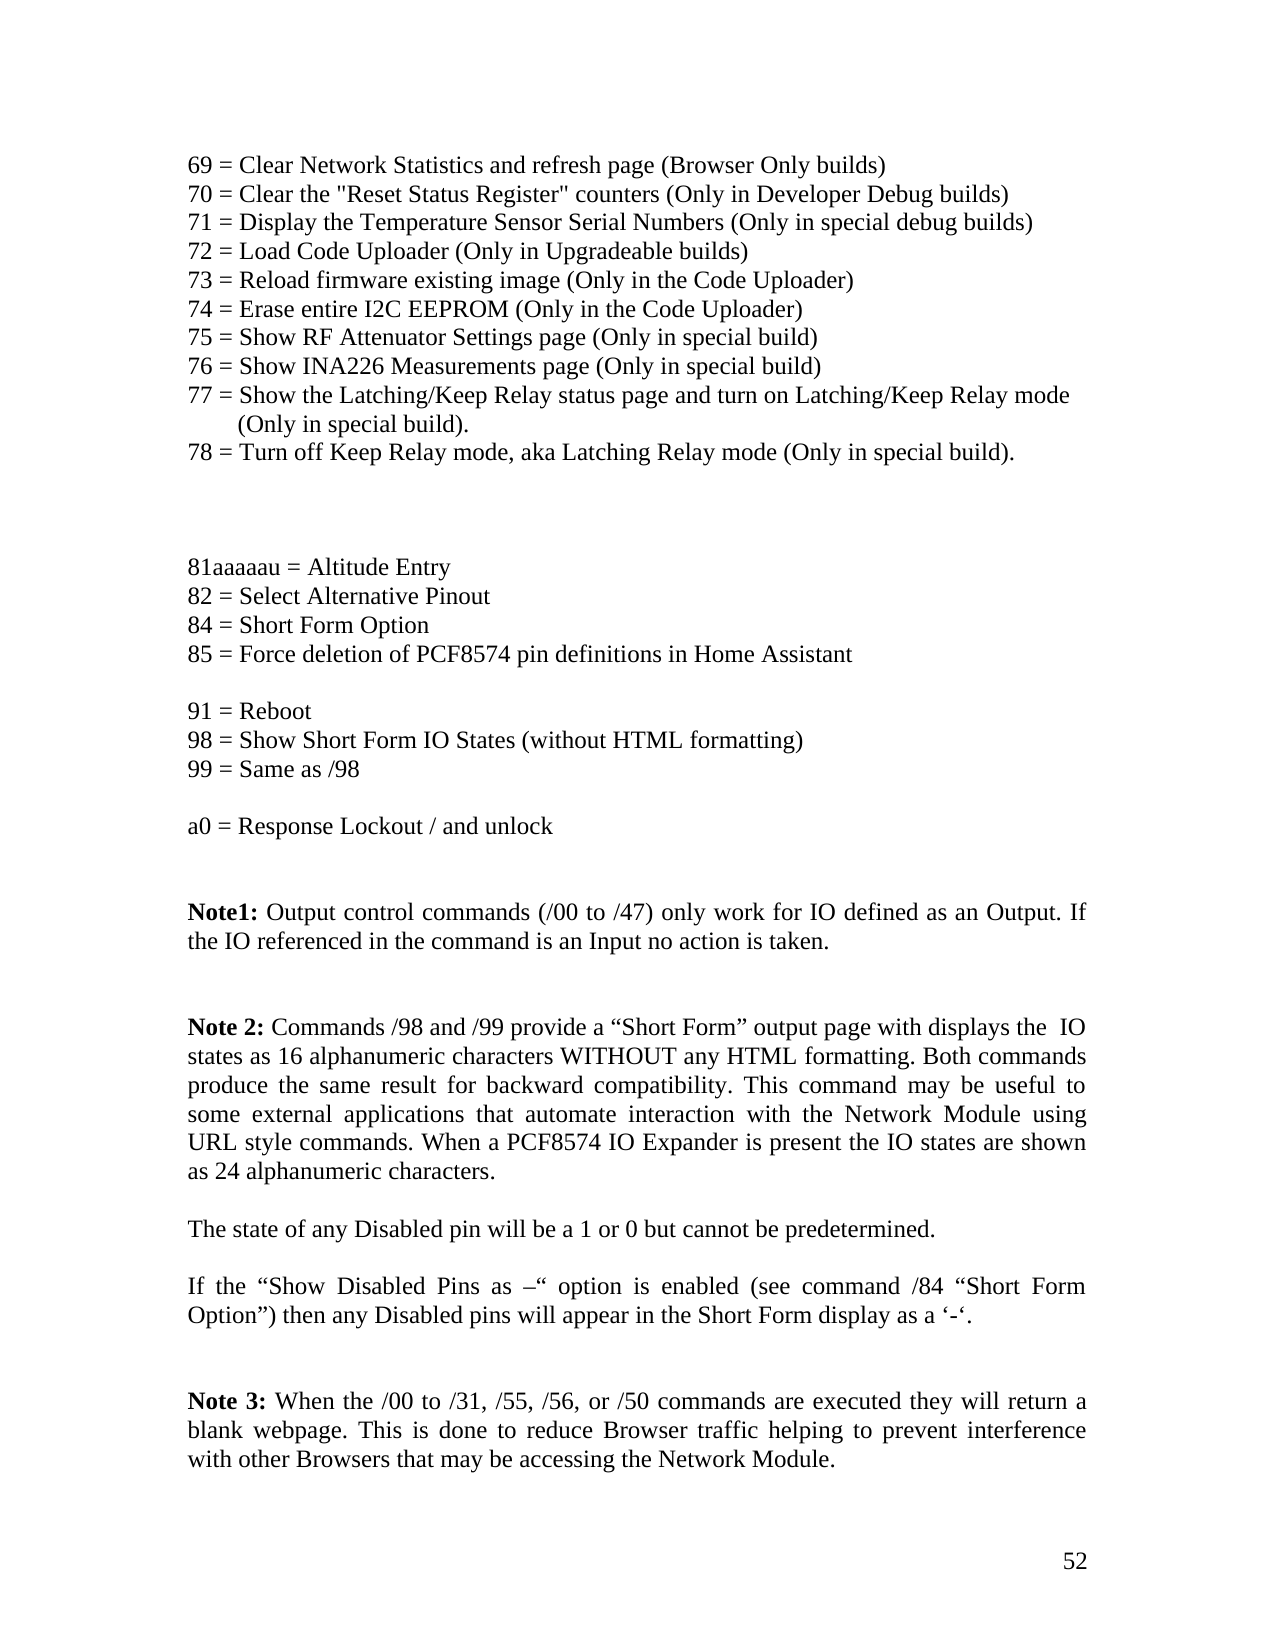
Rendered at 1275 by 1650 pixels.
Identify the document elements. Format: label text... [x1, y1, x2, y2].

text Note 2: Commands /98 and /99 provide a “Short Form” output page with displays the IO states as 16 alphanumeric characters WITHOUT any HTML formatting. Both commands produce the same result for backward compatibility. This command may be useful to some external applications that automate interaction with the Network Module using URL style commands. When a PCF8574 IO Expander is present the IO states are shown as 24 alphanumeric characters. [187, 1012, 1087, 1185]
text a0 = Response Lockout / and unlock [187, 811, 1087, 840]
text 69 = Clear Network Statistics and refresh page (Browser Only builds) [187, 150, 1087, 179]
text 76 = Show INA226 Measurements page (Only in special build) [187, 351, 1087, 380]
text If the “Show Disabled Pins as –“ option is enabled (see command /84 “Short Form Option”) then any Disabled pins will appear in the Short Form display as a ‘-‘. [187, 1271, 1087, 1329]
text 70 = Clear the "Reset Status Register" counters (Only in Developer Debug builds) [187, 179, 1087, 207]
text 91 = Reboot [187, 696, 1087, 725]
text The state of any Disabled pin will be a 1 or 0 but cannot be predetermined. [187, 1214, 1087, 1242]
text 81aaaaau = Altitude Entry [187, 552, 1087, 581]
text 77 = Show the Latching/Keep Relay status page and turn on Latching/Keep Relay mode [187, 380, 1087, 409]
text 99 = Same as /98 [187, 754, 1087, 782]
text 78 = Turn off Keep Relay mode, aka Latching Relay mode (Only in special build). [187, 437, 1087, 466]
text 82 = Select Alternative Pinout [187, 581, 1087, 610]
text 73 = Reload firmware existing image (Only in the Code Uploader) [187, 265, 1087, 294]
text Note1: Output control commands (/00 to /47) only work for IO defined as an Output. If the IO referenced in the command is an Input no action is taken. [187, 897, 1087, 955]
text Note 3: When the /00 to /31, /55, /56, or /50 commands are executed they will return a blank webpage. This is done to reduce Browser traffic helping to prevent interference with other Browsers that may be accessing the Network Module. [187, 1386, 1087, 1472]
text 98 = Show Short Form IO States (without HTML formatting) [187, 725, 1087, 754]
text 75 = Show RF Attenuator Settings page (Only in special build) [187, 322, 1087, 351]
text 71 = Display the Temperature Sensor Serial Numbers (Only in special debug builds) [187, 207, 1087, 236]
text 74 = Erase entire I2C EEPROM (Only in the Code Uploader) [187, 294, 1087, 322]
text 85 = Force deletion of PCF8574 pin definitions in Home Assistant [187, 639, 1087, 667]
text 72 = Load Code Uploader (Only in Upgradeable builds) [187, 236, 1087, 265]
text (Only in special build). [187, 409, 1087, 437]
text 84 = Short Form Option [187, 610, 1087, 639]
